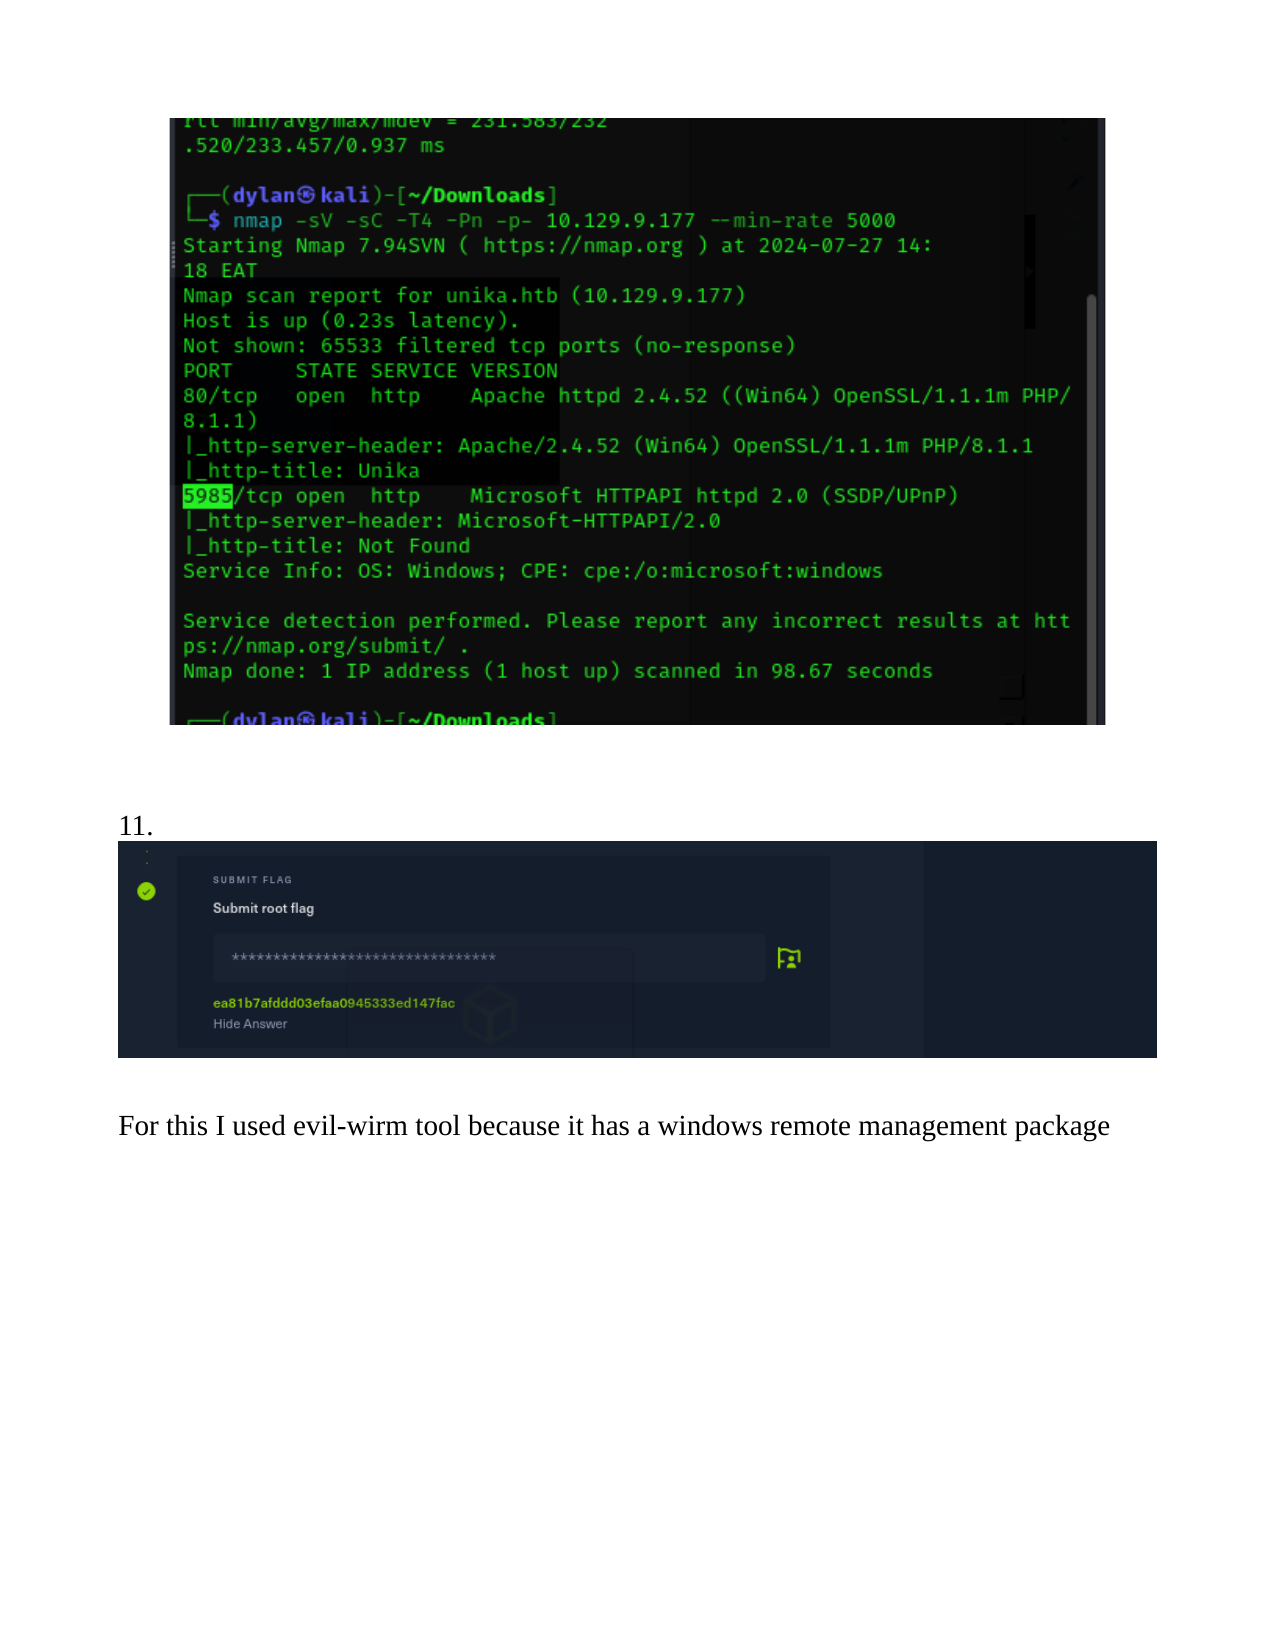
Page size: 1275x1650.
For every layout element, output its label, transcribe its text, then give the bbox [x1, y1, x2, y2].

picture [169, 118, 1106, 725]
text For this I used evil-wirm tool because it has a windows remote management package [118, 1108, 1157, 1142]
picture [118, 841, 1157, 1058]
text 11. [118, 808, 1157, 841]
